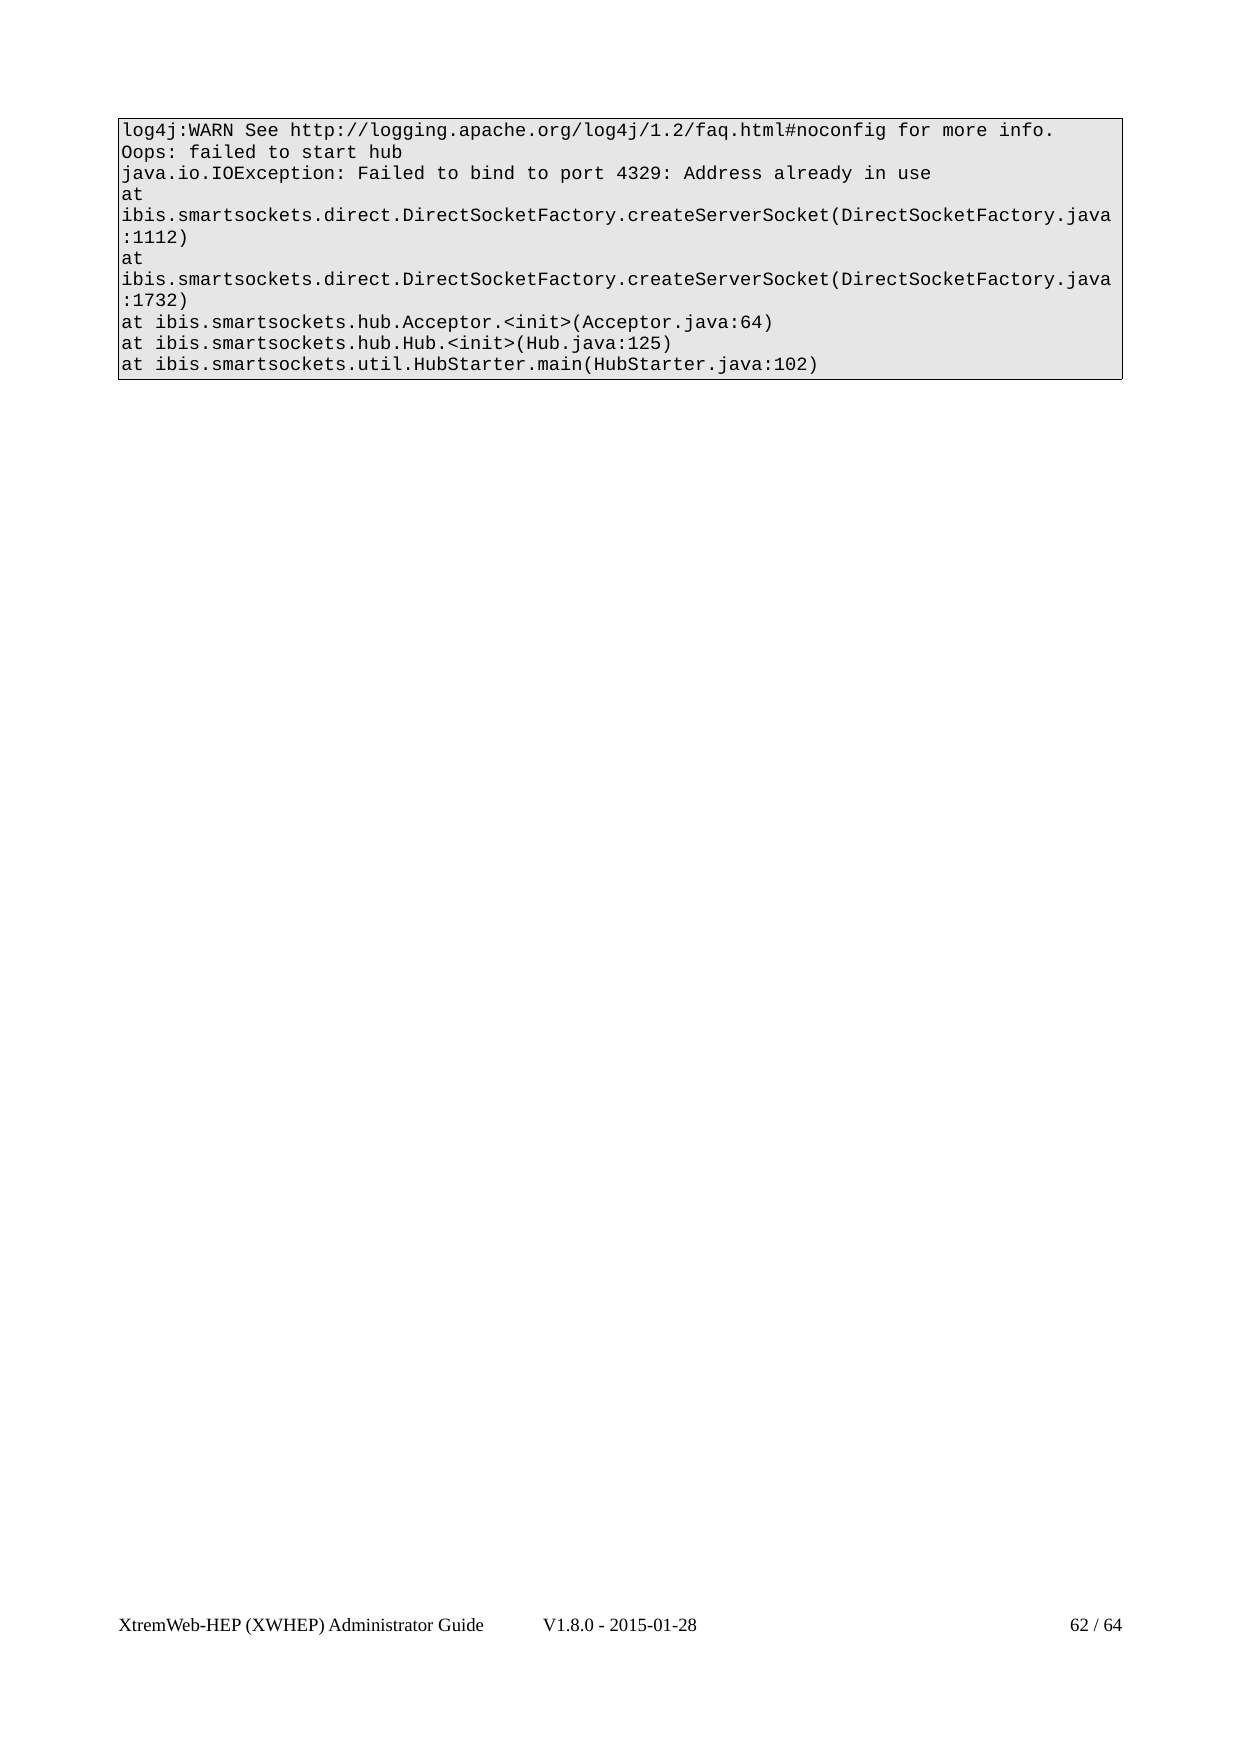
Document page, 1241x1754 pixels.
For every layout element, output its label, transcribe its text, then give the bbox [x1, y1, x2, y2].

text at ibis.smartsockets.direct.DirectSocketFactory.createServerSocket(DirectSocketFactory.java:1732) [119, 246, 1122, 309]
text at ibis.smartsockets.hub.Hub.<init>(Hub.java:125) [119, 331, 1122, 352]
text Oops: failed to start hub [119, 139, 1122, 161]
text log4j:WARN See http://logging.apache.org/log4j/1.2/faq.html#noconfig for more info. [119, 119, 1122, 139]
text at ibis.smartsockets.util.HubStarter.main(HubStarter.java:102) [119, 352, 1122, 379]
text at ibis.smartsockets.direct.DirectSocketFactory.createServerSocket(DirectSocketFactory.java:1112) [119, 182, 1122, 246]
text java.io.IOException: Failed to bind to port 4329: Address already in use [119, 161, 1122, 182]
text at ibis.smartsockets.hub.Acceptor.<init>(Acceptor.java:64) [119, 309, 1122, 331]
